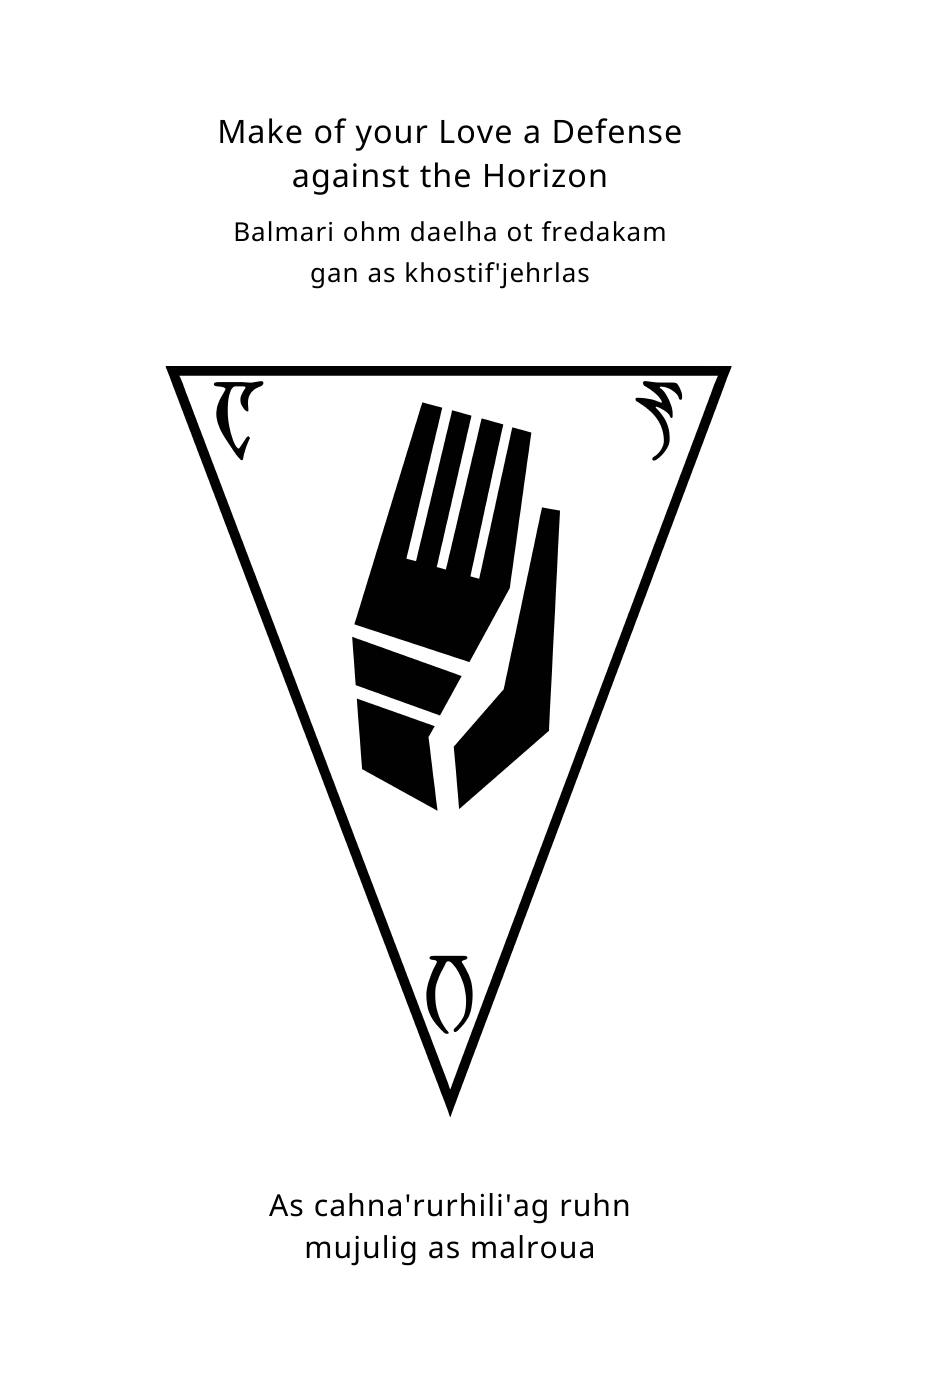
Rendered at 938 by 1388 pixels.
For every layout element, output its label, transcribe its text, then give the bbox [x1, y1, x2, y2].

text against the Horizon [75, 153, 825, 197]
text Balmari ohm daelha ot fredakam [75, 214, 825, 249]
text Make of your Love a Defense [75, 109, 825, 153]
text As cahna'rurhili'ag ruhn [75, 1184, 825, 1226]
text mujulig as malroua [75, 1226, 825, 1267]
picture [165, 366, 732, 1117]
text gan as khostif'jehrlas [75, 255, 825, 290]
